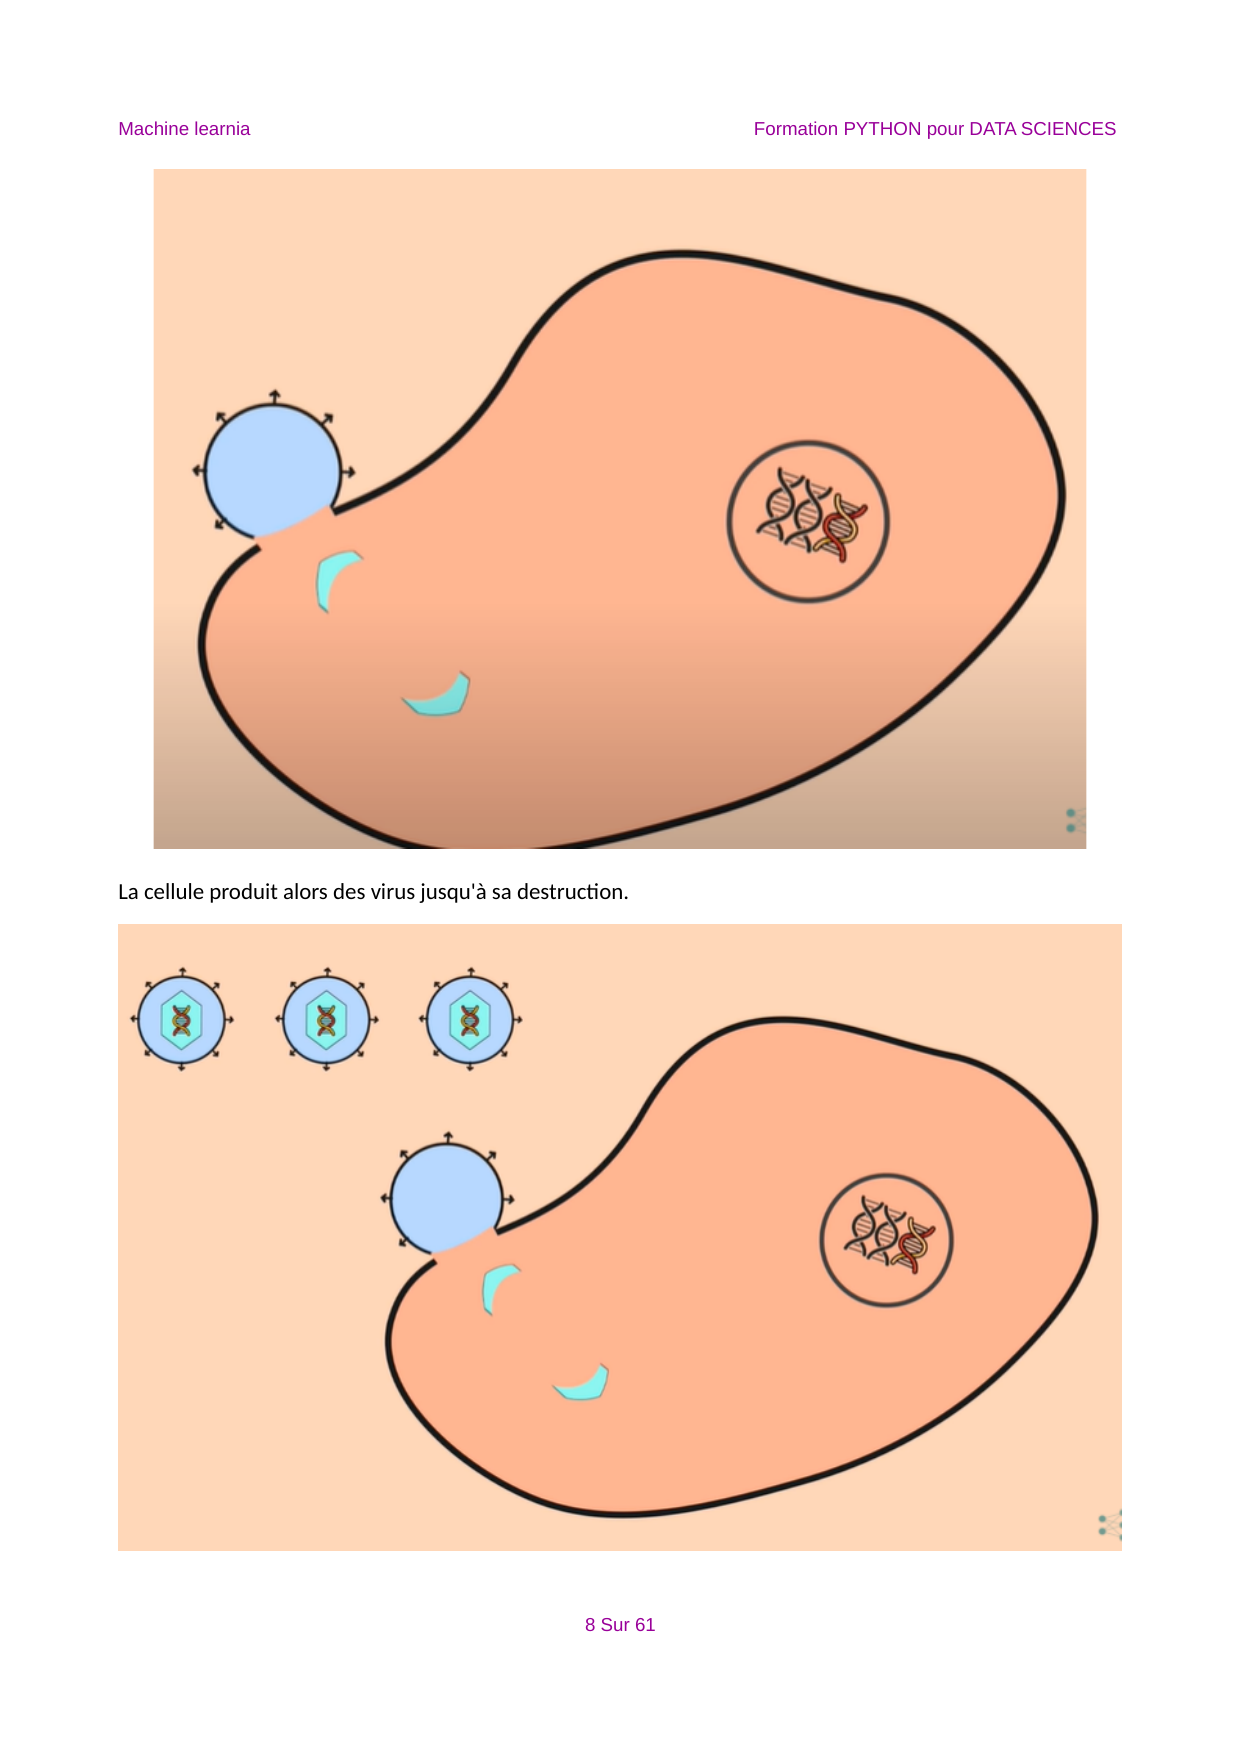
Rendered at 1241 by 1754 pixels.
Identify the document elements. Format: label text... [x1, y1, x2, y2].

picture [118, 924, 1122, 1551]
picture [153, 169, 1087, 849]
text La cellule produit alors des virus jusqu'à sa destruction. [118, 877, 1122, 905]
